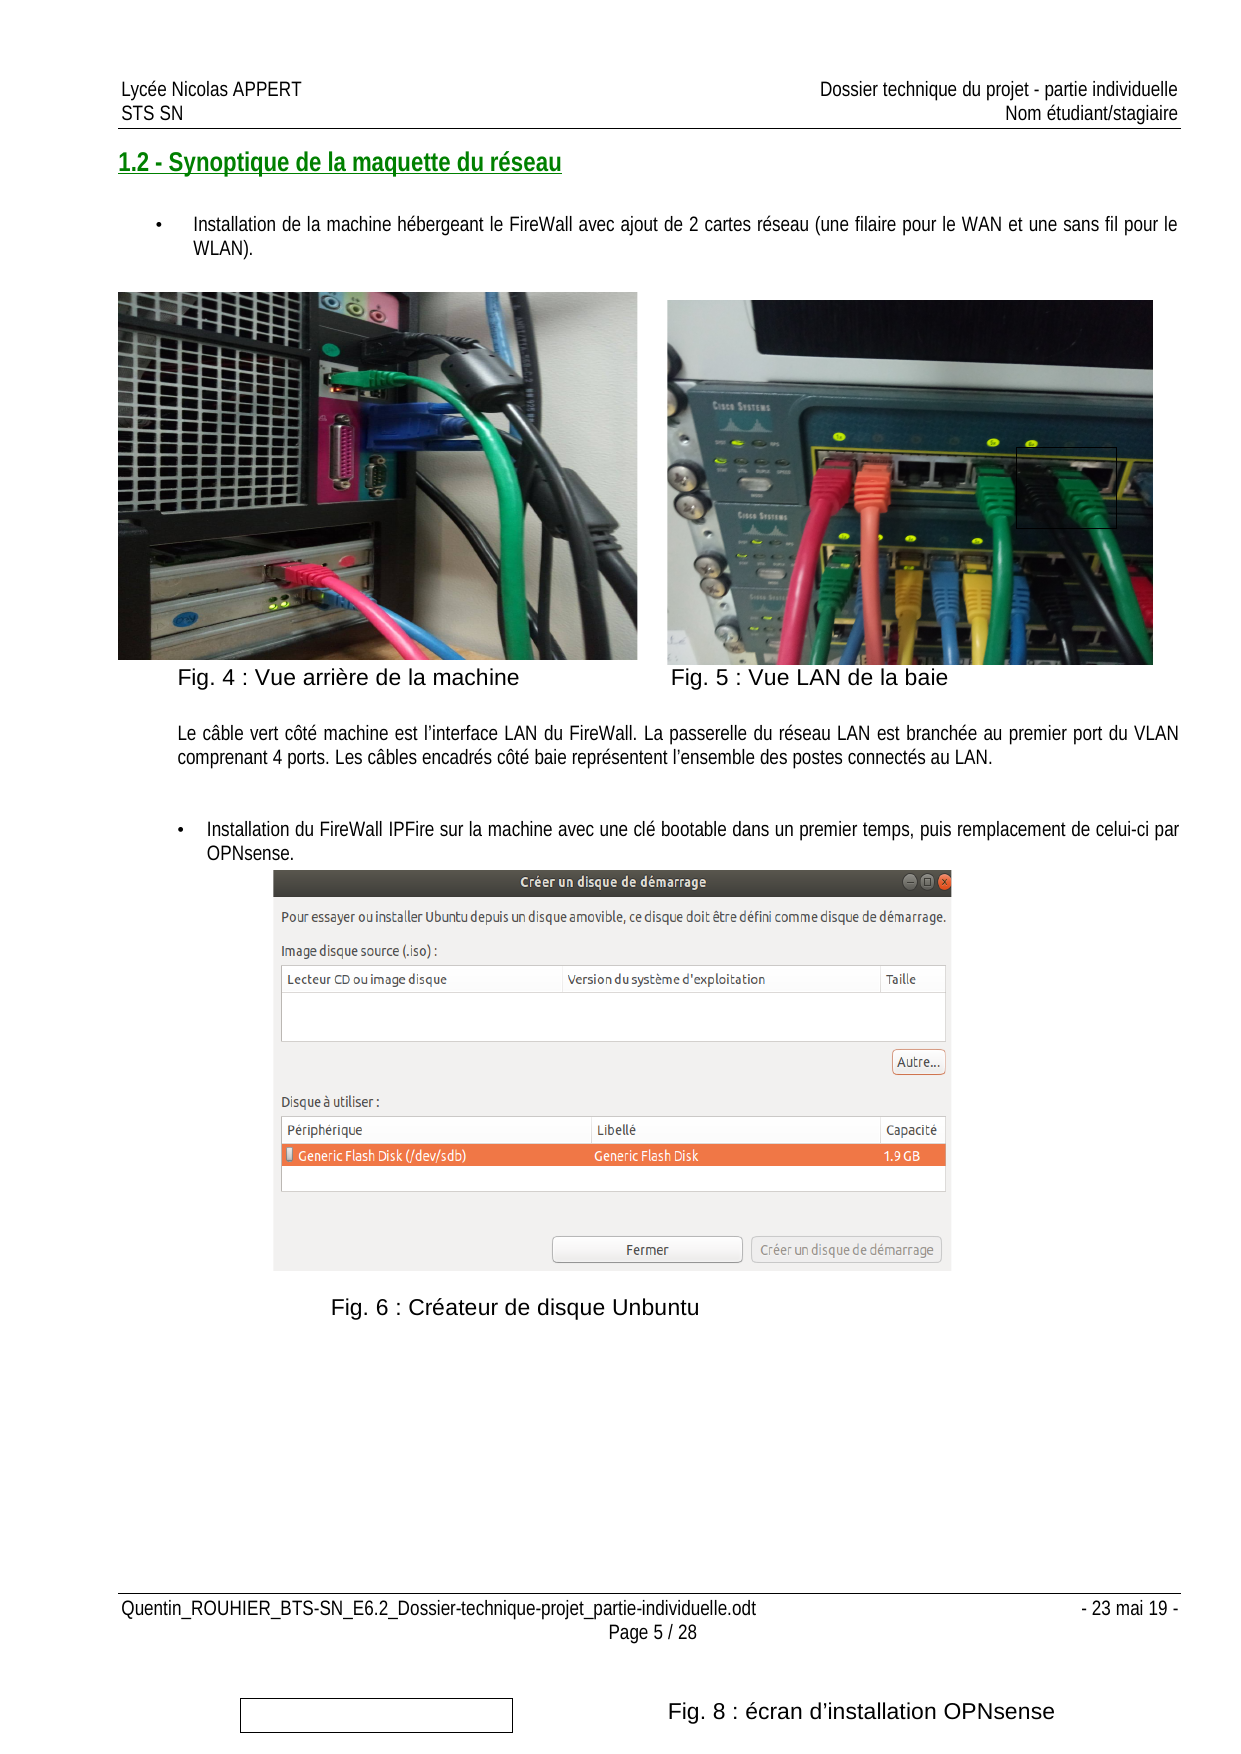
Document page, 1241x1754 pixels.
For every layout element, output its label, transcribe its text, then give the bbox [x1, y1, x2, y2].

text Fig. 4 : Vue arrière de la machine Fig. 5 : Vue LAN de la baie [177, 284, 1181, 690]
list Installation de la machine hébergeant le FireWall avec ajout de 2 cartes réseau (une filaire pour le WAN et une sans fil pour le WLAN). [156, 212, 1181, 260]
list Installation du FireWall IPFire sur la machine avec une clé bootable dans un premier temps, puis remplacement de celui-ci par OPNsense. [177, 816, 1181, 864]
picture [667, 300, 1153, 665]
subtitle 1.2 - Synoptique de la maquette du réseau [118, 145, 1181, 176]
picture [273, 870, 952, 1271]
text Le câble vert côté machine est l’interface LAN du FireWall. La passerelle du réseau LAN est branchée au premier port du VLAN comprenant 4 ports. Les câbles encadrés côté baie représentent l’ensemble des postes connectés au LAN. [177, 721, 1181, 768]
text Fig. 6 : Créateur de disque Unbuntu [118, 1294, 1181, 1320]
picture [118, 292, 638, 660]
